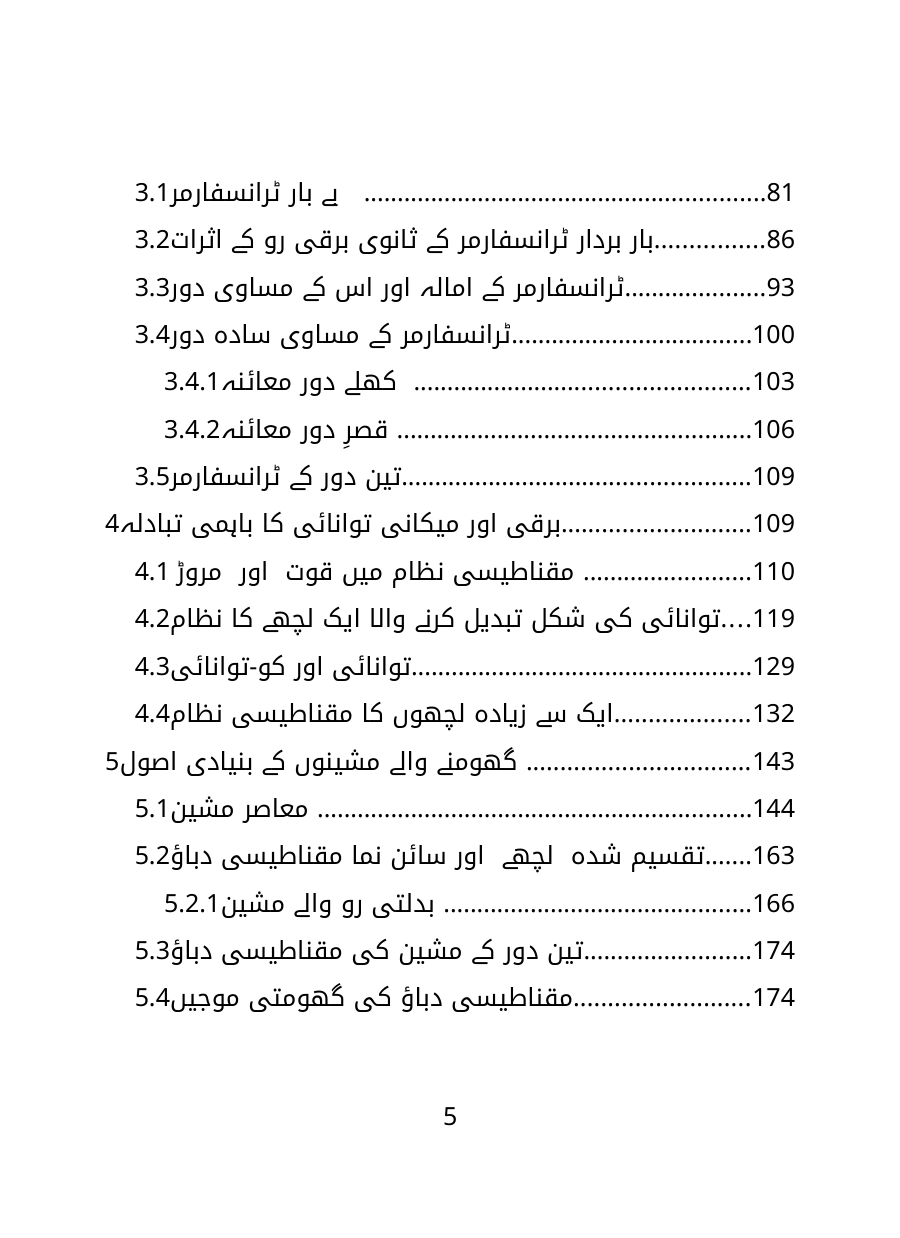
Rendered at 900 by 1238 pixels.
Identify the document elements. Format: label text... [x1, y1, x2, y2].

text 3.4.2قصرِ دور معائنہ 106 [164, 406, 795, 453]
text 3.4.1کھلے دور معائنہ 103 [164, 359, 795, 406]
text 3.5تین دور کے ٹرانسفارمر 109 [134, 453, 795, 501]
text 5.3تین دور کے مشین کی مقناطیسی دباؤ 174 [134, 927, 795, 975]
text 4برقی اور میکانی توانائی کا باہمی تبادلہ 109 [105, 501, 795, 548]
text 5.4مقناطیسی دباؤ کی گھومتی موجیں 174 [134, 975, 795, 1022]
text 4.2توانائی کی شکل تبدیل کرنے والا ایک لچھے کا نظام 119 [134, 596, 795, 643]
text 4.1 مقناطیسی نظام میں قوت اور مروڑ 110 [134, 548, 795, 596]
text 3.4ٹرانسفارمر کے مساوی سادہ دور 100 [134, 311, 795, 359]
text 3.1بے بار ٹرانسفارمر 81 [134, 169, 795, 216]
text 4.4ایک سے زیادہ لچھوں کا مقناطیسی نظام 132 [134, 690, 795, 738]
text 3.2بار بردار ٹرانسفارمر کے ثانوی برقی رو کے اثرات 86 [134, 216, 795, 264]
text 5گھومنے والے مشینوں کے بنیادی اصول 143 [105, 738, 795, 785]
text 3.3ٹرانسفارمر کے امالہ اور اس کے مساوی دور 93 [134, 264, 795, 311]
text 5.2تقسیم شدہ لچھے اور سائن نما مقناطیسی دباؤ 163 [134, 833, 795, 880]
text 5.2.1بدلتی رو والے مشین 166 [164, 880, 795, 927]
text 4.3توانائی اور کو-توانائی 129 [134, 643, 795, 690]
text 5.1معاصر مشین 144 [134, 785, 795, 833]
